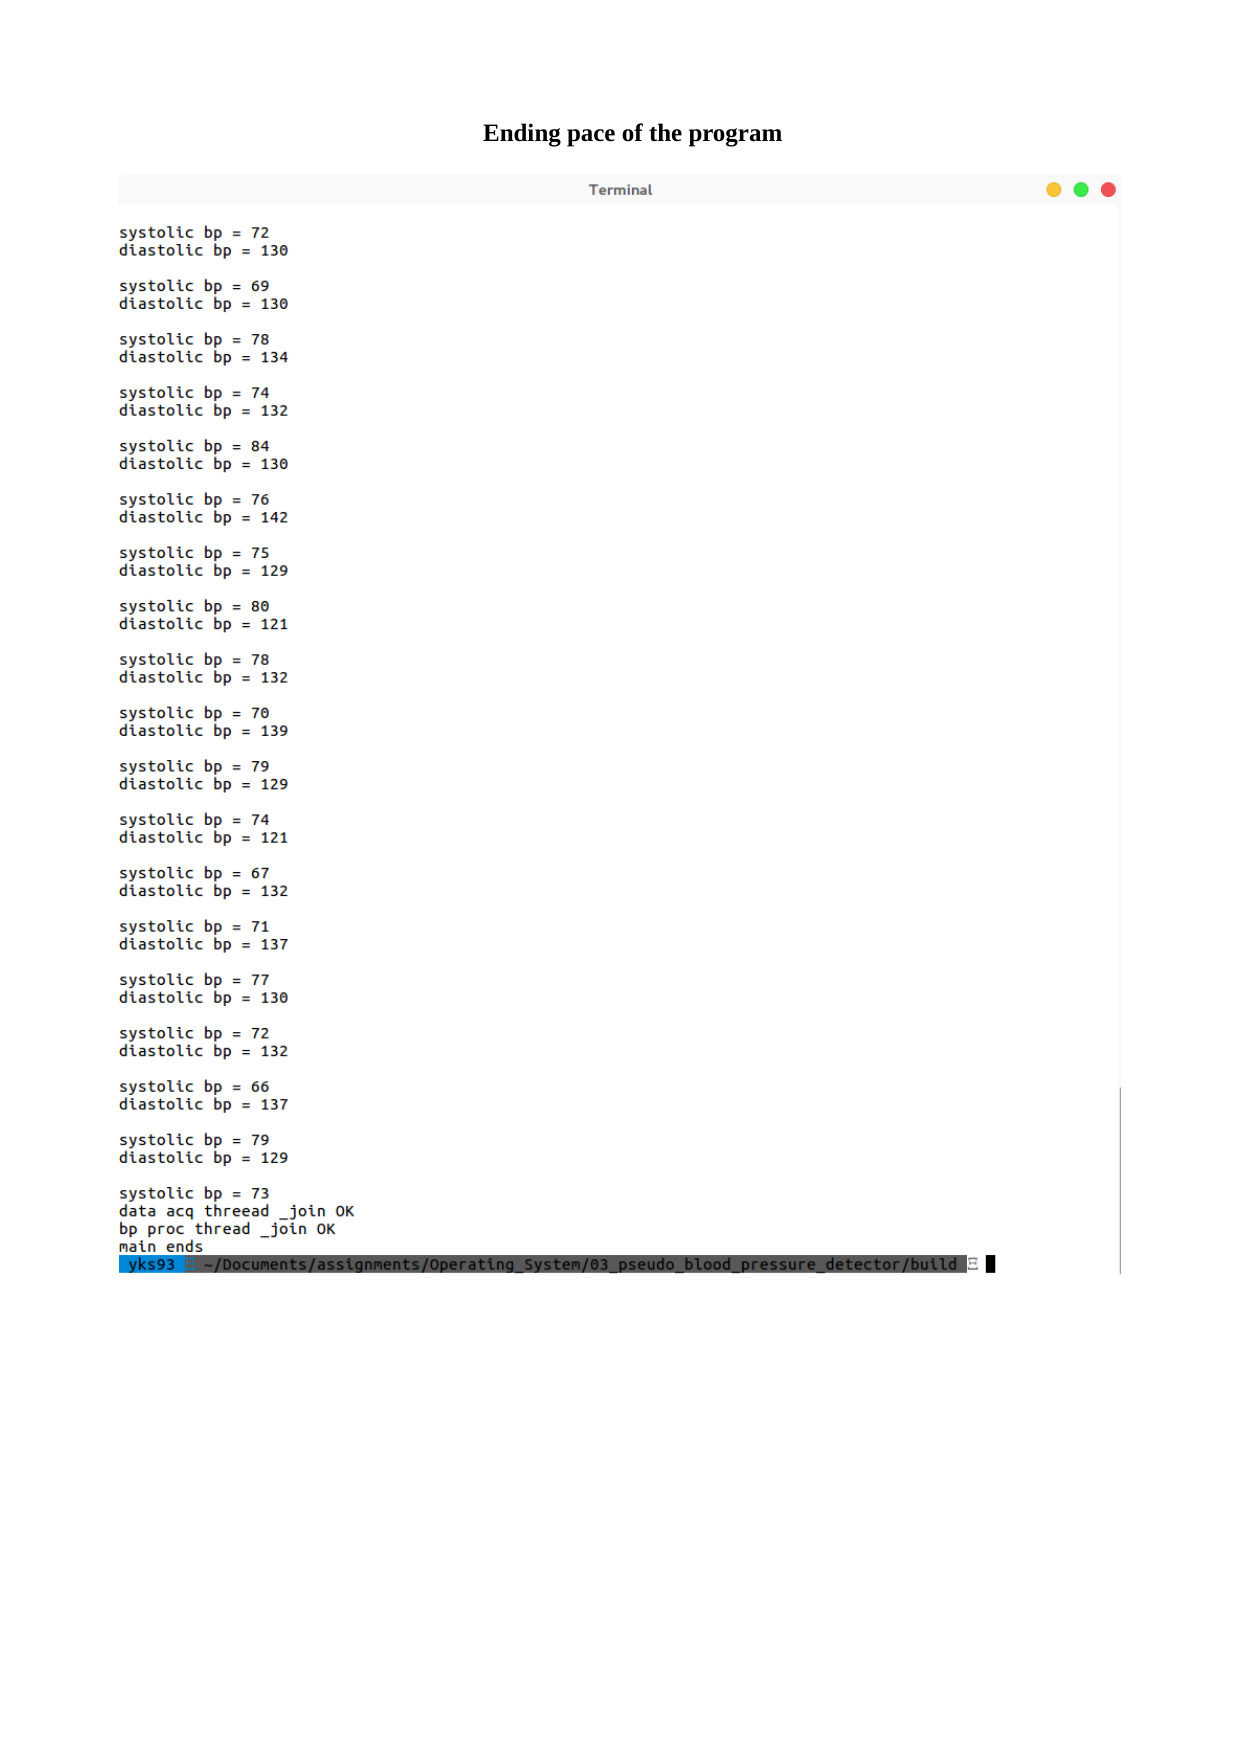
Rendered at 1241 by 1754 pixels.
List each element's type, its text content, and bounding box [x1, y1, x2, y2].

picture [118, 175, 1123, 1276]
text Ending pace of the program [118, 118, 1122, 147]
